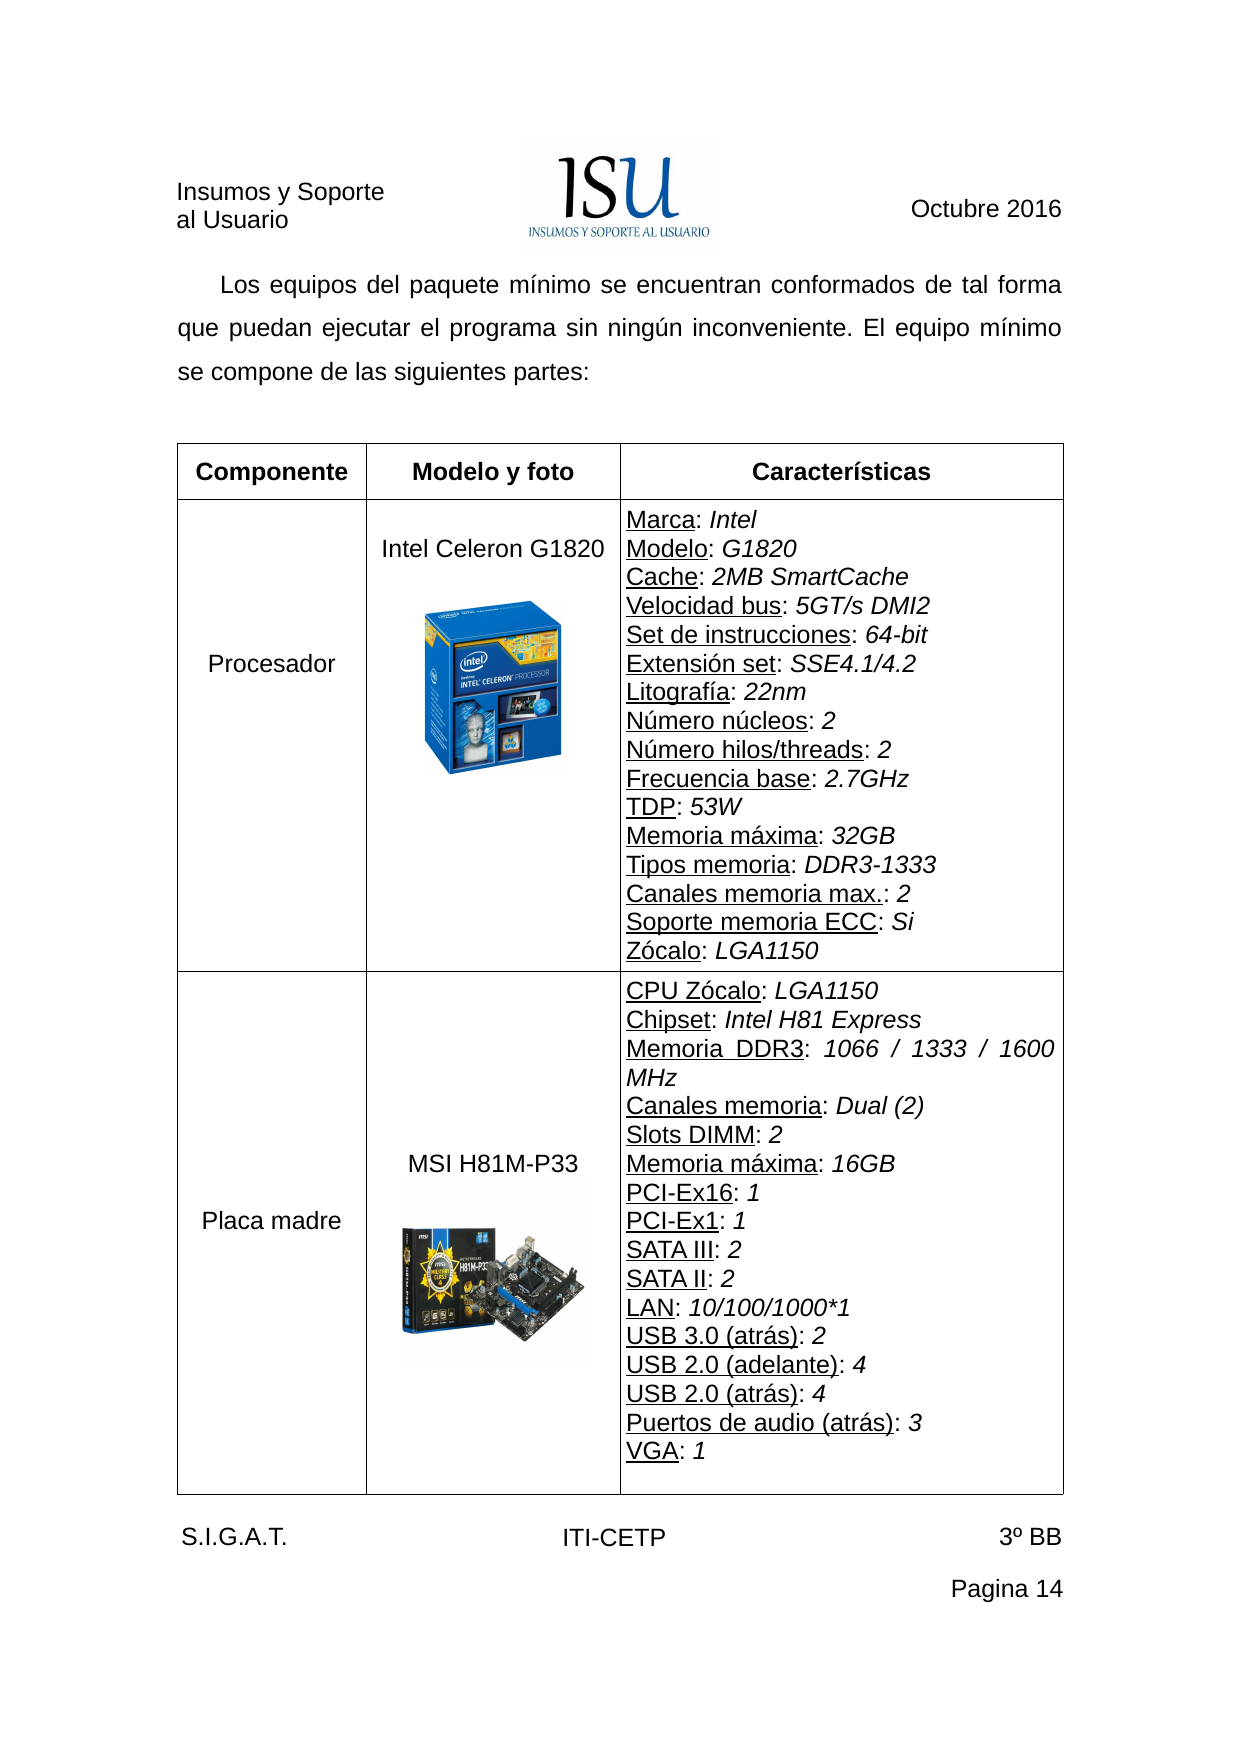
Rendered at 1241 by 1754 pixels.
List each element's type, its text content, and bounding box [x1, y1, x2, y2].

table_cell Procesador [178, 500, 366, 971]
table_cell Intel Celeron G1820 [367, 500, 620, 971]
picture [423, 599, 563, 776]
table_cell Placa madre [178, 972, 366, 1494]
text Los equipos del paquete mínimo se encuentran conformados de tal forma que puedan ejecutar el programa sin ningún inconveniente. El equipo mínimo se compone de las siguientes partes: [177, 270, 1063, 385]
table_header Características [621, 444, 1063, 499]
picture [517, 138, 723, 252]
table_header Componente [178, 444, 366, 499]
picture [398, 1177, 588, 1367]
table_cell Marca: Intel Modelo: G1820 Cache: 2MB SmartCache Velocidad bus: 5GT/s DMI2 Set de instrucciones: 64-bit Extensión set: SSE4.1/4.2 Litografía: 22nm Número núcleos: 2 Número hilos/threads: 2 Frecuencia base: 2.7GHz TDP: 53W Memoria máxima: 32GB Tipos memoria: DDR3-1333 Canales memoria max.: 2 Soporte memoria ECC: Si Zócalo: LGA1150 [621, 500, 1063, 971]
table_cell MSI H81M-P33 [367, 972, 620, 1494]
table_cell CPU Zócalo: LGA1150 Chipset: Intel H81 Express Memoria DDR3: 1066 / 1333 / 1600 MHz Canales memoria: Dual (2) Slots DIMM: 2 Memoria máxima: 16GB PCI-Ex16: 1 PCI-Ex1: 1 SATA III: 2 SATA II: 2 LAN: 10/100/1000*1 USB 3.0 (atrás): 2 USB 2.0 (adelante): 4 USB 2.0 (atrás): 4 Puertos de audio (atrás): 3 VGA: 1 [621, 972, 1063, 1494]
table_header Modelo y foto [367, 444, 620, 499]
